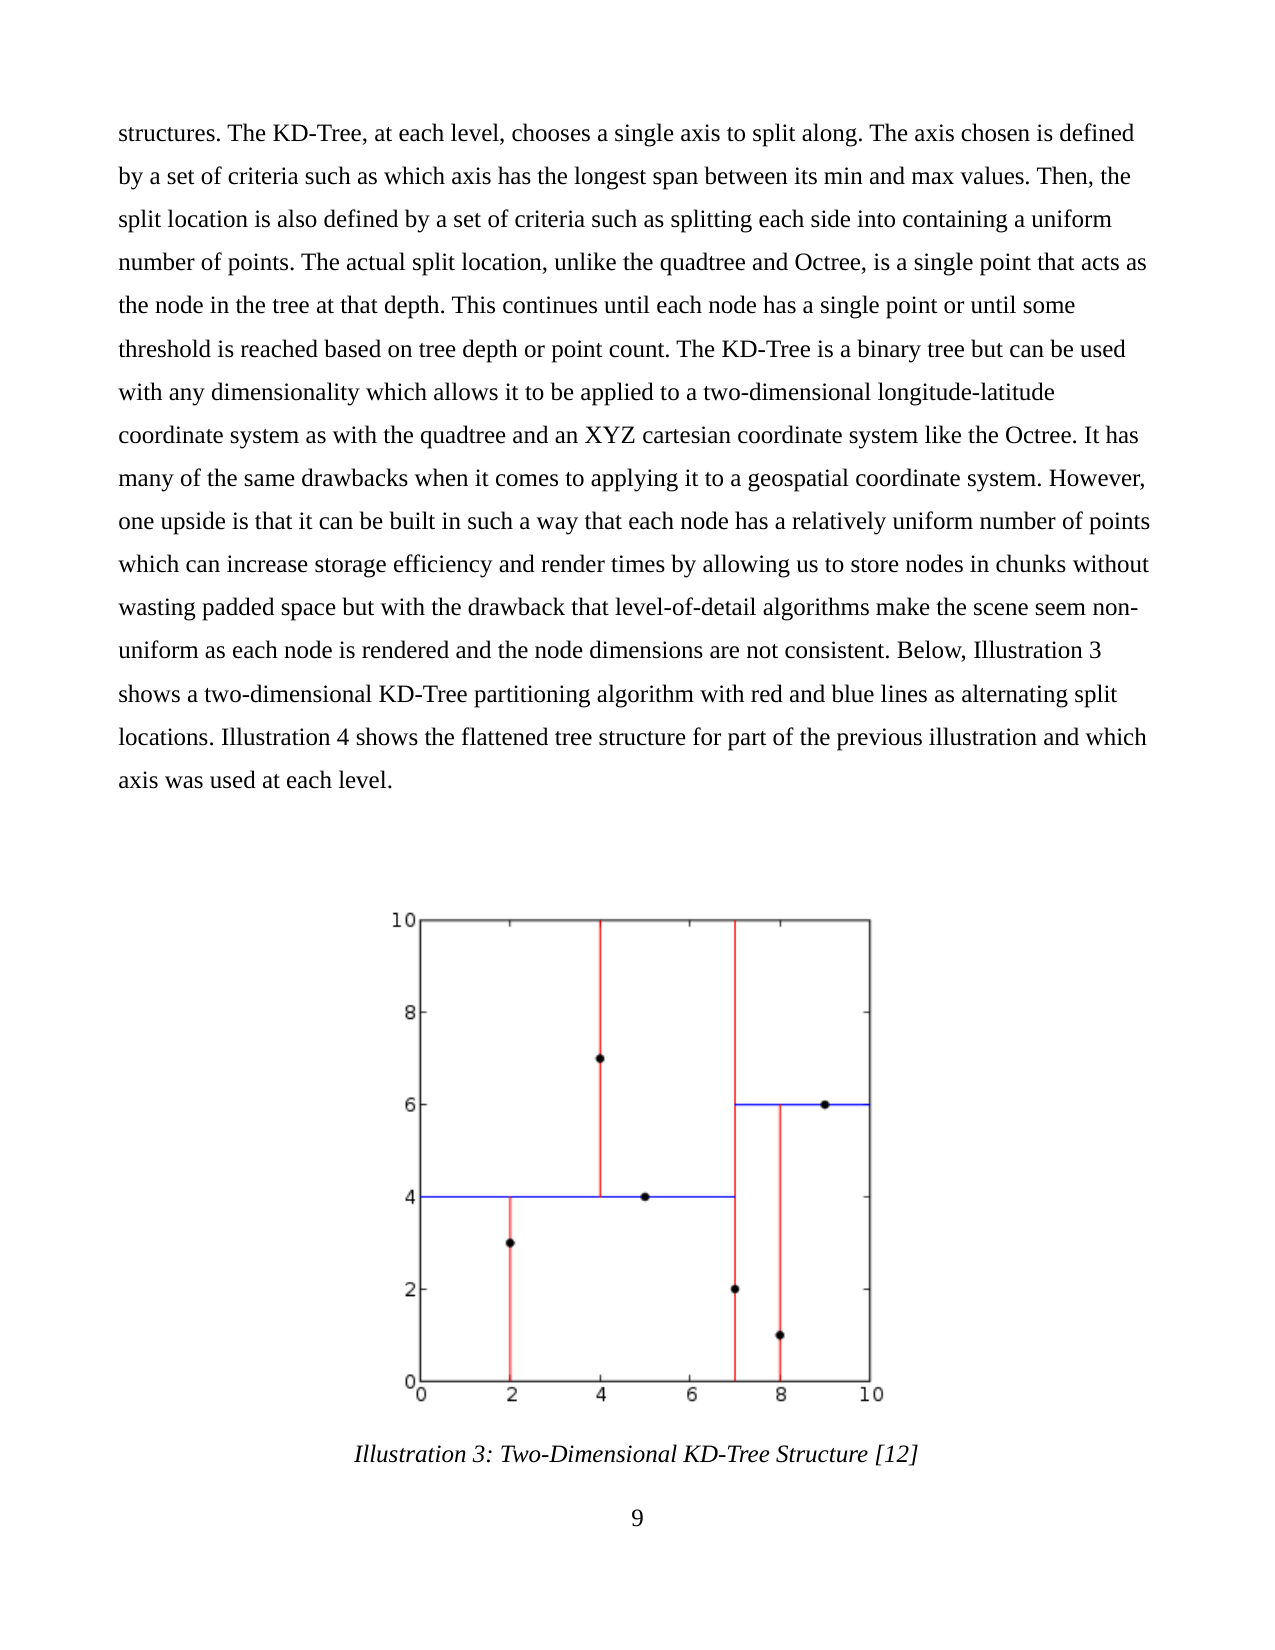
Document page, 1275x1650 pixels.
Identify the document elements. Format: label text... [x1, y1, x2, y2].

text structures. The KD-Tree, at each level, chooses a single axis to split along. The axis chosen is defined by a set of criteria such as which axis has the longest span between its min and max values. Then, the split location is also defined by a set of criteria such as splitting each side into containing a uniform number of points. The actual split location, unlike the quadtree and Octree, is a single point that acts as the node in the tree at that depth. This continues until each node has a single point or until some threshold is reached based on tree depth or point count. The KD-Tree is a binary tree but can be used with any dimensionality which allows it to be applied to a two-dimensional longitude-latitude coordinate system as with the quadtree and an XYZ cartesian coordinate system like the Octree. It has many of the same drawbacks when it comes to applying it to a geospatial coordinate system. However, one upside is that it can be built in such a way that each node has a relatively uniform number of points which can increase storage efficiency and render times by allowing us to store nodes in chunks without wasting padded space but with the drawback that level-of-detail algorithms make the scene seem non-uniform as each node is rendered and the node dimensions are not consistent. Below, Illustration 3 shows a two-dimensional KD-Tree partitioning algorithm with red and blue lines as alternating split locations. Illustration 4 shows the flattened tree structure for part of the previous illustration and which axis was used at each level. [118, 118, 1157, 794]
text Illustration 3: Two-Dimensional KD-Tree Structure [12] [206, 864, 1069, 1467]
picture [348, 863, 927, 1439]
